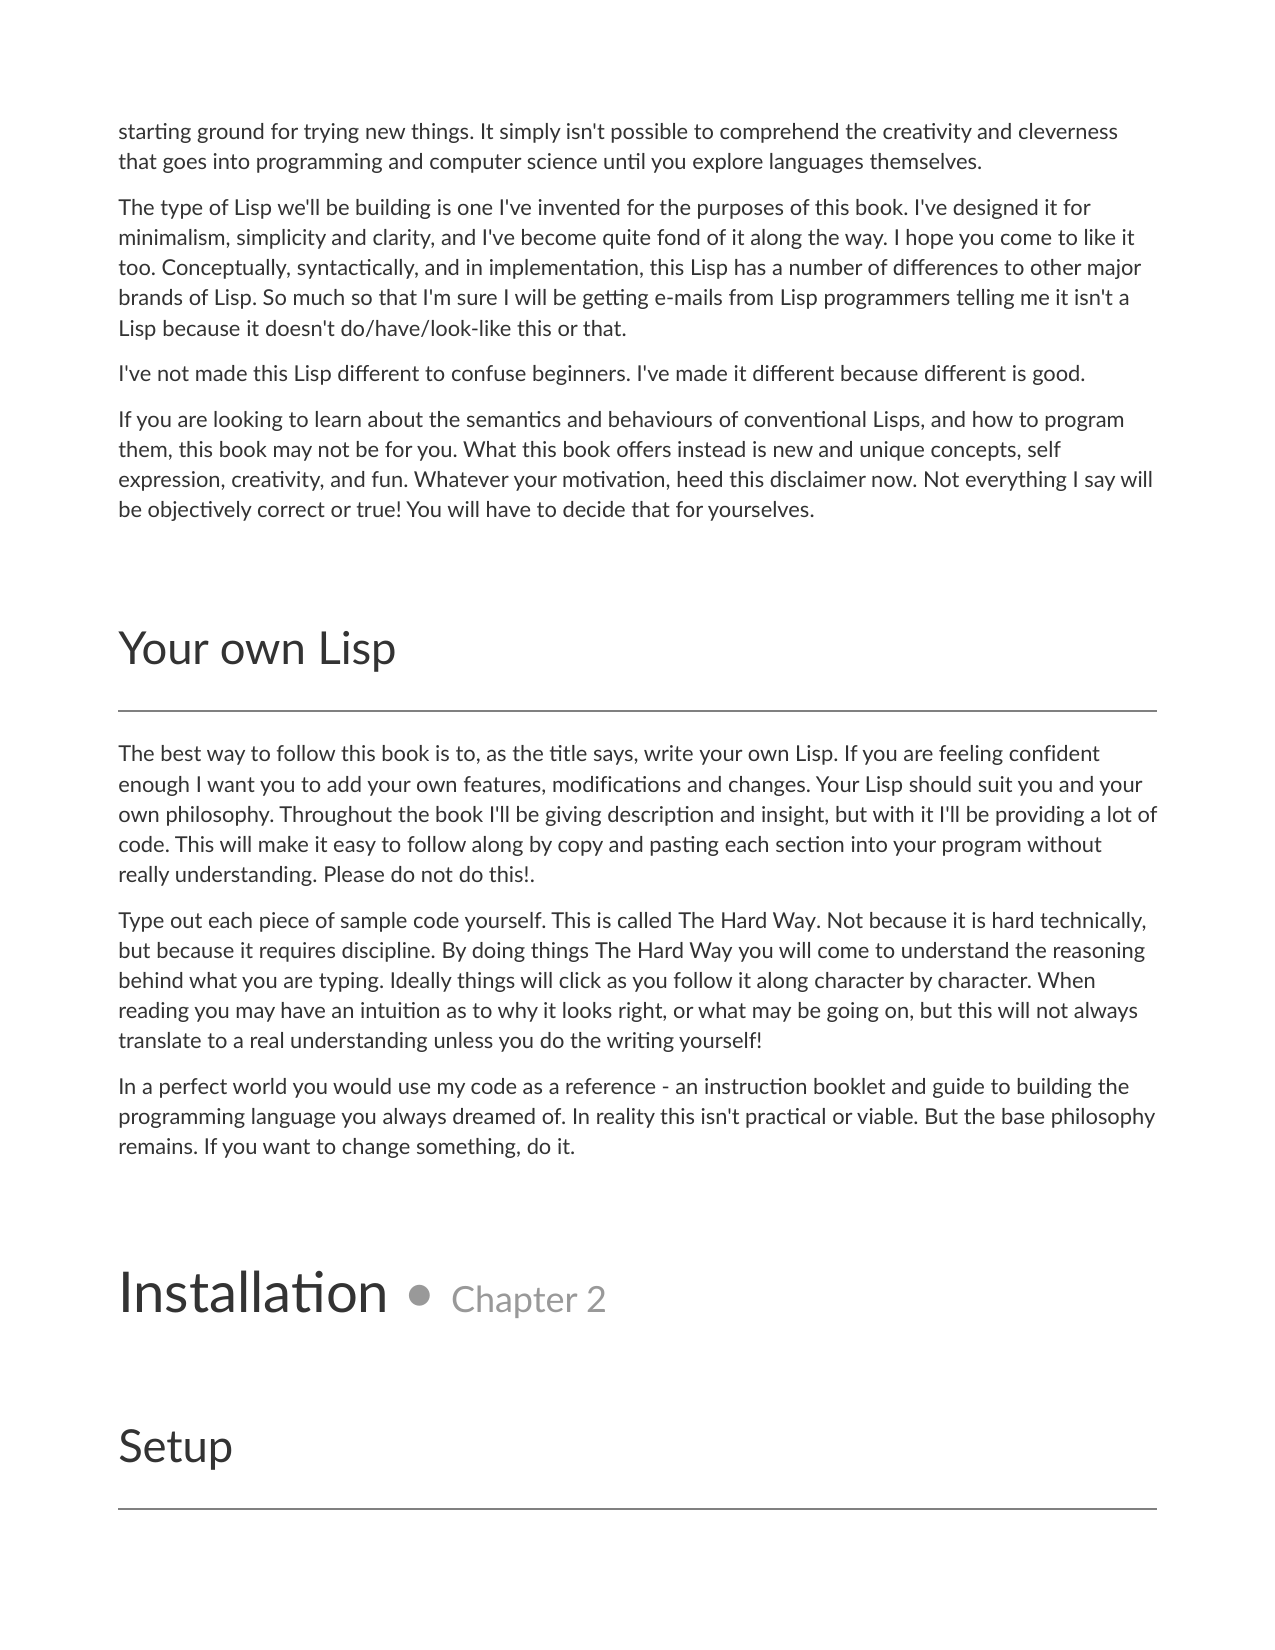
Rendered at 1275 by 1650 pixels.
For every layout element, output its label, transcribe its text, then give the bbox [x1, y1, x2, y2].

text If you are looking to learn about the semantics and behaviours of conventional Lisps, and how to program them, this book may not be for you. What this book offers instead is new and unique concepts, self expression, creativity, and fun. Whatever your motivation, heed this disclaimer now. Not everything I say will be objectively correct or true! You will have to decide that for yourselves. [118, 406, 1157, 522]
subtitle Setup [118, 1418, 1157, 1472]
text I've not made this Lisp different to confuse beginners. I've made it different because different is good. [118, 360, 1157, 386]
text Type out each piece of sample code yourself. This is called The Hard Way. Not because it is hard technically, but because it requires discipline. By doing things The Hard Way you will come to understand the reasoning behind what you are typing. Ideally things will click as you follow it along character by character. When reading you may have an intuition as to why it looks right, or what may be going on, but this will not always translate to a real understanding unless you do the writing yourself! [118, 906, 1157, 1053]
text In a perfect world you would use my code as a reference - an instruction booklet and guide to building the programming language you always dreamed of. In reality this isn't practical or viable. But the base philosophy remains. If you want to change something, do it. [118, 1073, 1157, 1159]
text starting ground for trying new things. It simply isn't possible to comprehend the creativity and cleverness that goes into programming and computer science until you explore languages themselves. [118, 118, 1157, 174]
text The type of Lisp we'll be building is one I've invented for the purposes of this book. I've designed it for minimalism, simplicity and clarity, and I've become quite fond of it along the way. I hope you come to like it too. Conceptually, syntactically, and in implementation, this Lisp has a number of differences to other major brands of Lisp. So much so that I'm sure I will be getting e-mails from Lisp programmers telling me it isn't a Lisp because it doesn't do/have/look-like this or that. [118, 194, 1157, 341]
text The best way to follow this book is to, as the title says, write your own Lisp. If you are feeling confident enough I want you to add your own features, modifications and changes. Your Lisp should suit you and your own philosophy. Throughout the book I'll be giving description and insight, but with it I'll be providing a lot of code. This will make it easy to follow along by copy and pasting each section into your program without really understanding. Please do not do this!. [118, 740, 1157, 887]
subtitle Installation • Chapter 2 [118, 1257, 1157, 1324]
subtitle Your own Lisp [118, 620, 1157, 674]
